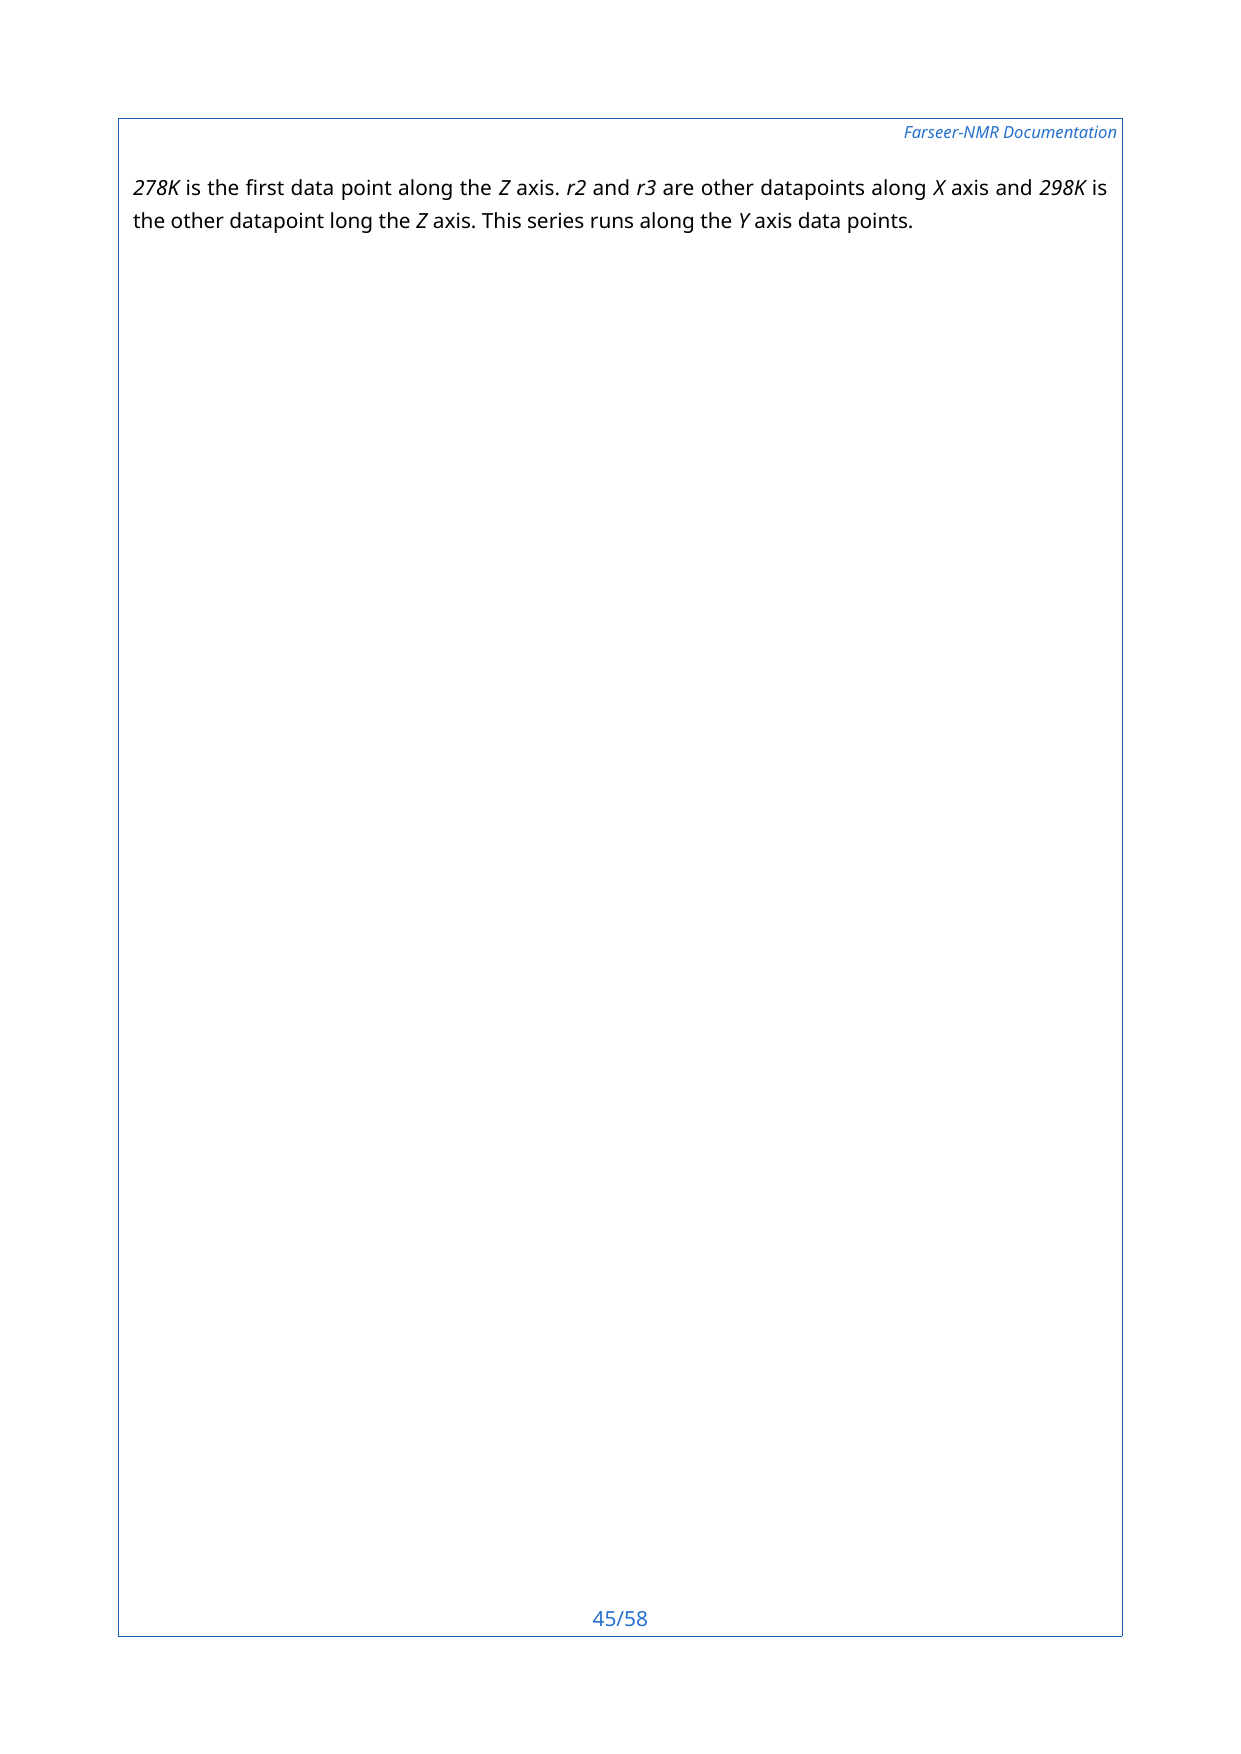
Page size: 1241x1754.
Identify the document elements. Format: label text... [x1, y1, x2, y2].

text 278K is the first data point along the Z axis. r2 and r3 are other datapoints along X axis and 298K is the other datapoint long the Z axis. This series runs along the Y axis data points. [133, 173, 1107, 234]
